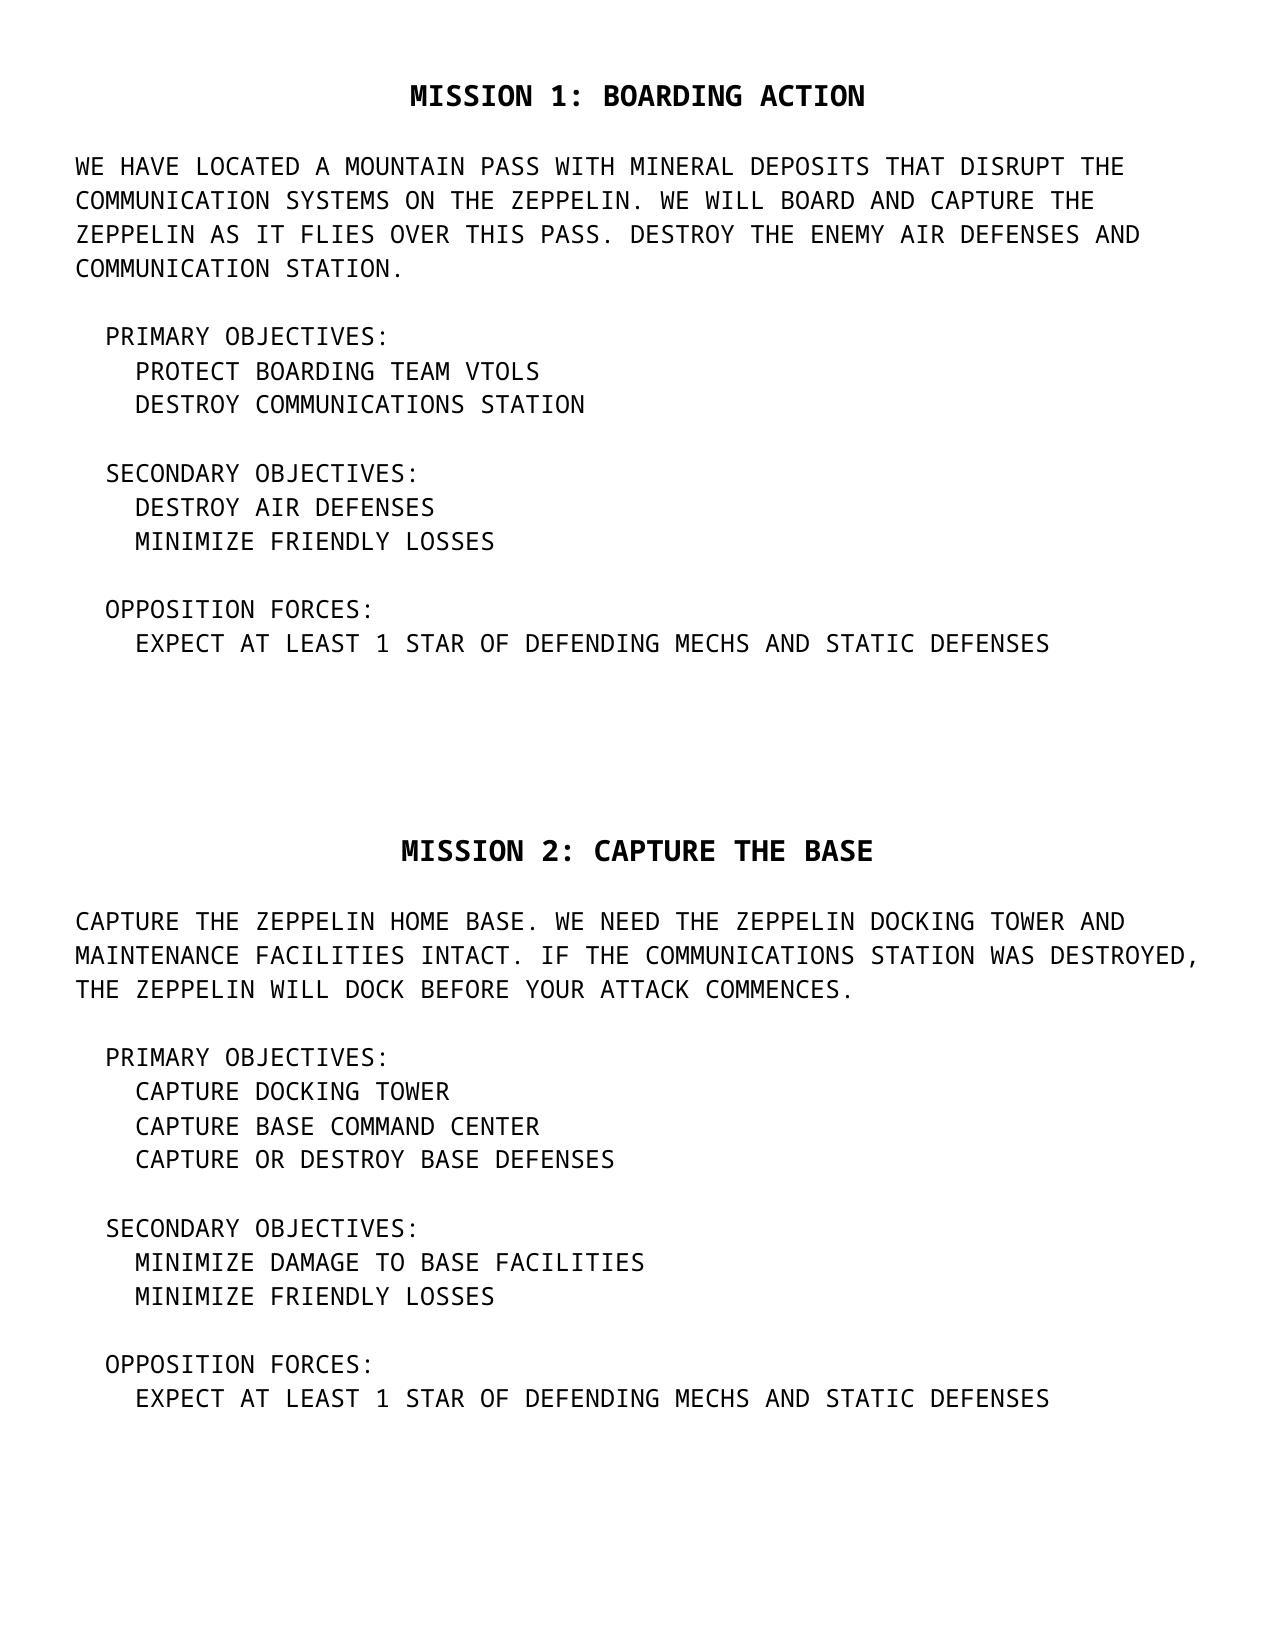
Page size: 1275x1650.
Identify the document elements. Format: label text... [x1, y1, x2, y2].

text SECONDARY OBJECTIVES: [75, 455, 1200, 489]
text SECONDARY OBJECTIVES: [75, 1210, 1200, 1244]
text CAPTURE DOCKING TOWER [75, 1074, 1200, 1108]
text OPPOSITION FORCES: [75, 592, 1200, 626]
text OPPOSITION FORCES: [75, 1347, 1200, 1381]
text CAPTURE OR DESTROY BASE DEFENSES [75, 1142, 1200, 1176]
text DESTROY COMMUNICATIONS STATION [75, 387, 1200, 421]
text PRIMARY OBJECTIVES: [75, 319, 1200, 353]
subtitle MISSION 2: CAPTURE THE BASE [75, 830, 1200, 870]
text EXPECT AT LEAST 1 STAR OF DEFENDING MECHS AND STATIC DEFENSES [75, 1381, 1200, 1415]
text CAPTURE THE ZEPPELIN HOME BASE. WE NEED THE ZEPPELIN DOCKING TOWER AND MAINTENANCE FACILITIES INTACT. IF THE COMMUNICATIONS STATION WAS DESTROYED, THE ZEPPELIN WILL DOCK BEFORE YOUR ATTACK COMMENCES. [75, 870, 1200, 1006]
text MINIMIZE FRIENDLY LOSSES [75, 523, 1200, 557]
text MINIMIZE DAMAGE TO BASE FACILITIES [75, 1244, 1200, 1278]
text PROTECT BOARDING TEAM VTOLS [75, 353, 1200, 387]
subtitle MISSION 1: BOARDING ACTION [75, 75, 1200, 115]
text PRIMARY OBJECTIVES: [75, 1040, 1200, 1074]
text MINIMIZE FRIENDLY LOSSES [75, 1278, 1200, 1312]
text CAPTURE BASE COMMAND CENTER [75, 1108, 1200, 1142]
text WE HAVE LOCATED A MOUNTAIN PASS WITH MINERAL DEPOSITS THAT DISRUPT THE COMMUNICATION SYSTEMS ON THE ZEPPELIN. WE WILL BOARD AND CAPTURE THE ZEPPELIN AS IT FLIES OVER THIS PASS. DESTROY THE ENEMY AIR DEFENSES AND COMMUNICATION STATION. [75, 149, 1200, 285]
text EXPECT AT LEAST 1 STAR OF DEFENDING MECHS AND STATIC DEFENSES [75, 626, 1200, 694]
text DESTROY AIR DEFENSES [75, 489, 1200, 523]
